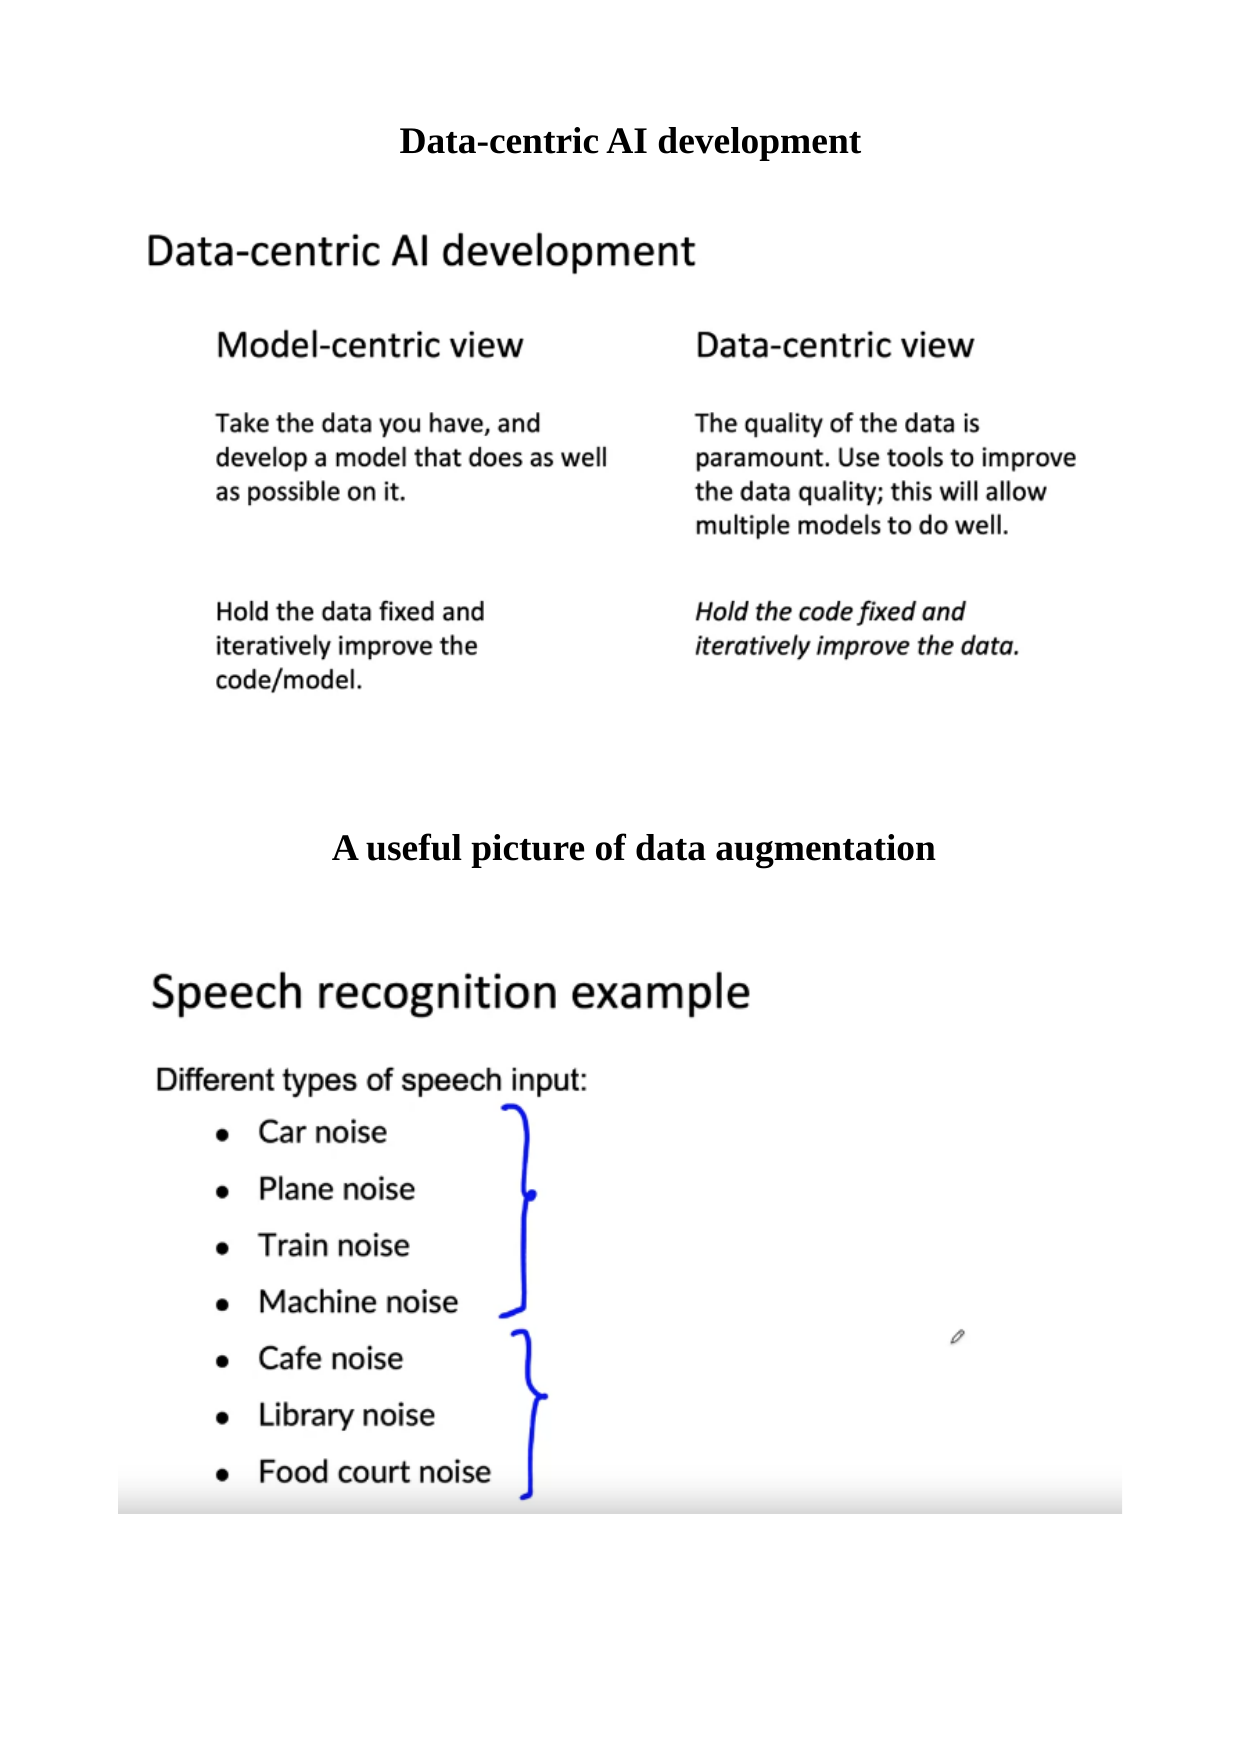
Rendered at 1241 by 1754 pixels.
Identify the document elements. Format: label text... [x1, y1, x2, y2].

subtitle Data-centric AI development [118, 118, 1122, 161]
subtitle A useful picture of data augmentation [118, 825, 1122, 868]
picture [118, 965, 1123, 1514]
picture [118, 221, 1123, 701]
